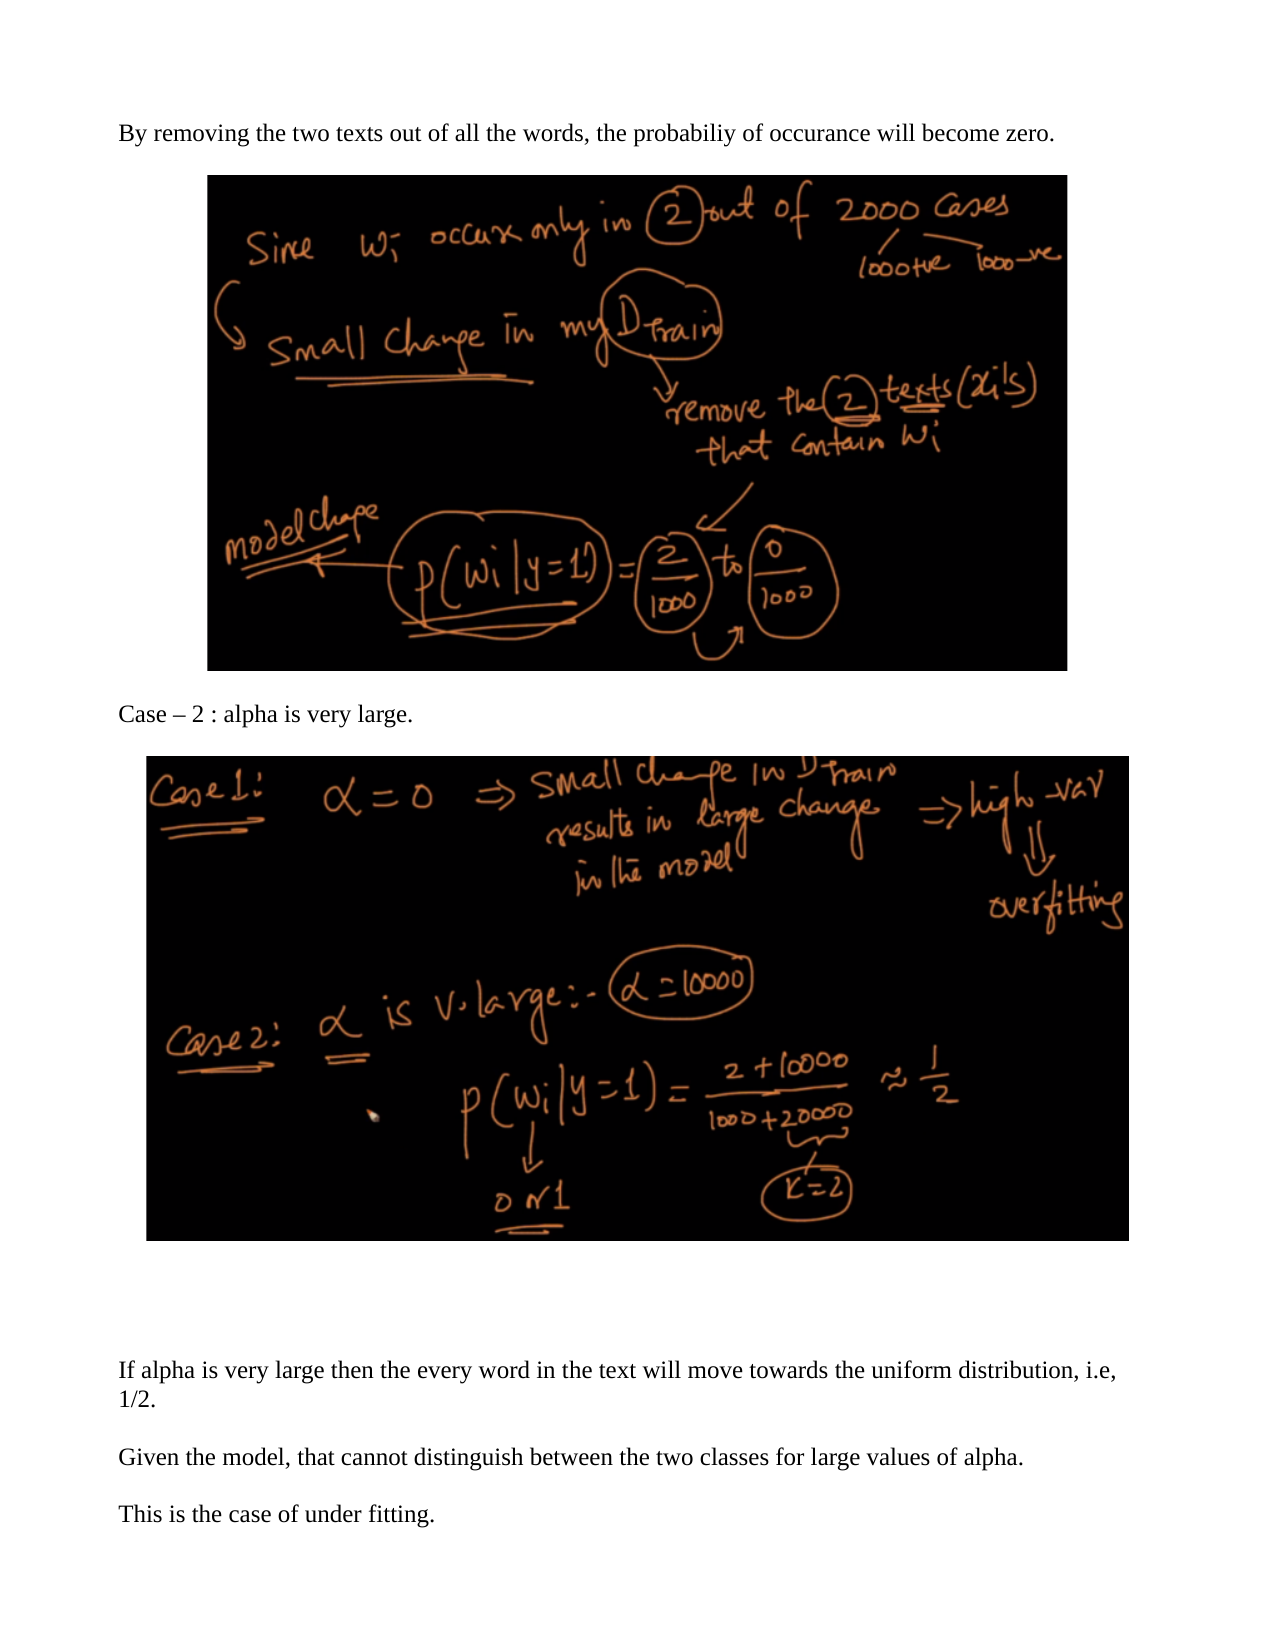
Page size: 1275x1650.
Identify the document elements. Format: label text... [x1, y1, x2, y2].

text This is the case of under fitting. [118, 1499, 1157, 1528]
text Case – 2 : alpha is very large. [118, 699, 1157, 728]
text By removing the two texts out of all the words, the probabiliy of occurance will become zero. [118, 118, 1157, 147]
text Given the model, that cannot distinguish between the two classes for large values of alpha. [118, 1442, 1157, 1471]
text If alpha is very large then the every word in the text will move towards the uniform distribution, i.e, 1/2. [118, 1356, 1157, 1413]
picture [207, 175, 1068, 671]
picture [146, 756, 1129, 1241]
